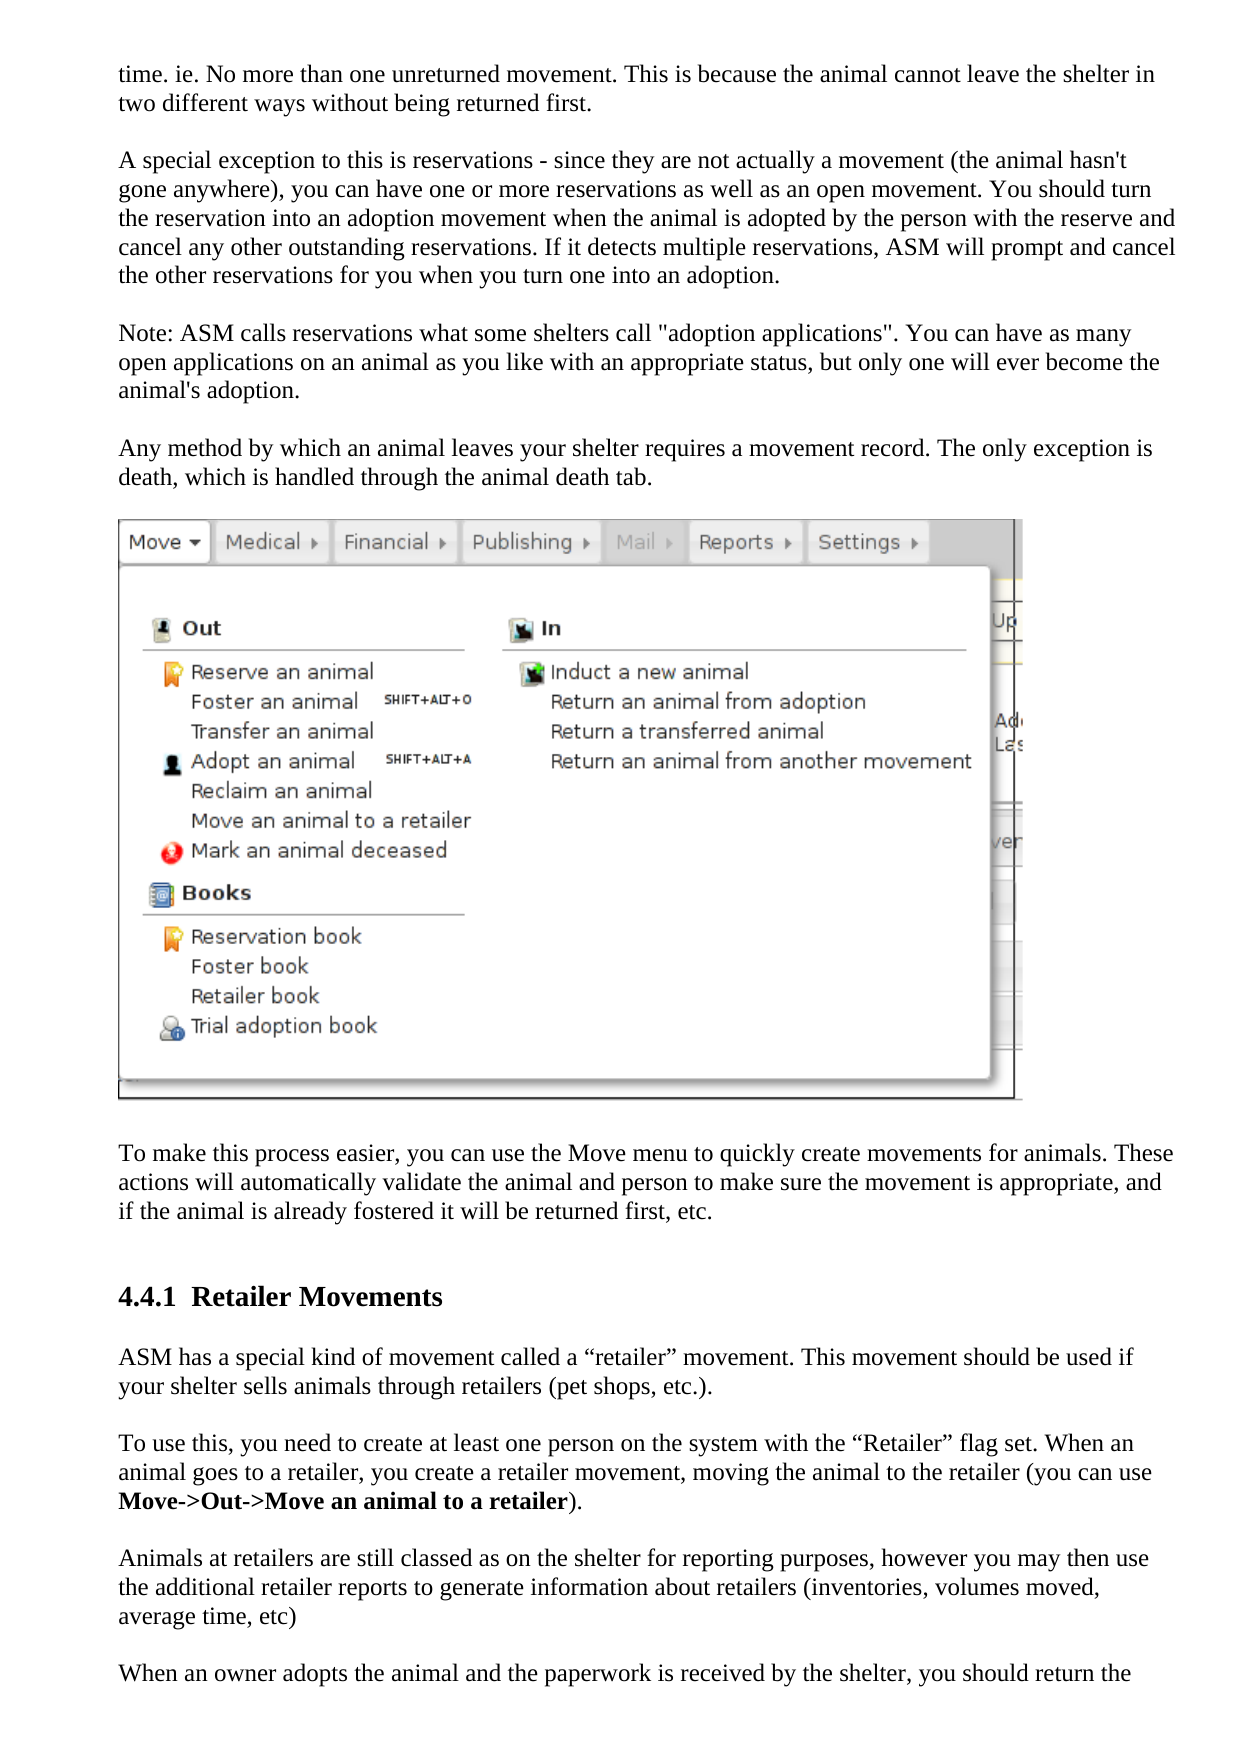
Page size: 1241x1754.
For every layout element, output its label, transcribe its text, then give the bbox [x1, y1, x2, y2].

text When an owner adopts the animal and the paperwork is received by the shelter, you should return the [118, 1658, 1181, 1687]
picture [118, 519, 1023, 1110]
text Note: ASM calls reservations what some shelters call "adoption applications". You can have as many open applications on an animal as you like with an appropriate status, but only one will ever become the animal's adoption. [118, 318, 1181, 404]
text time. ie. No more than one unreturned movement. This is because the animal cannot leave the shelter in two different ways without being returned first. [118, 59, 1181, 117]
text ASM has a special kind of movement called a “retailer” movement. This movement should be used if your shelter sells animals through retailers (pet shops, etc.). [118, 1342, 1181, 1400]
text To use this, you need to create at least one person on the system with the “Retailer” flag set. When an animal goes to a retailer, you create a retailer movement, moving the animal to the retailer (you can use Move->Out->Move an animal to a retailer). [118, 1428, 1181, 1515]
text A special exception to this is reservations - since they are not actually a movement (the animal hasn't gone anywhere), you can have one or more reservations as well as an open movement. You should turn the reservation into an adoption movement when the animal is adopted by the person with the reserve and cancel any other outstanding reservations. If it detects multiple reservations, ASM will prompt and cancel the other reservations for you when you turn one into an adoption. [118, 145, 1181, 289]
text To make this process easier, you can use the Move menu to quickly create movements for animals. These actions will automatically validate the animal and person to make sure the movement is appropriate, and if the animal is already fostered it will be returned first, etc. [118, 1138, 1181, 1225]
text Any method by which an animal leaves your shelter requires a movement record. The only exception is death, which is handled through the animal death tab. [118, 433, 1181, 490]
text Animals at retailers are still classed as on the shelter for reporting purposes, however you may then use the additional retailer reports to generate information about retailers (inventories, volumes moved, average time, etc) [118, 1543, 1181, 1630]
subtitle Retailer Movements [118, 1279, 1181, 1313]
